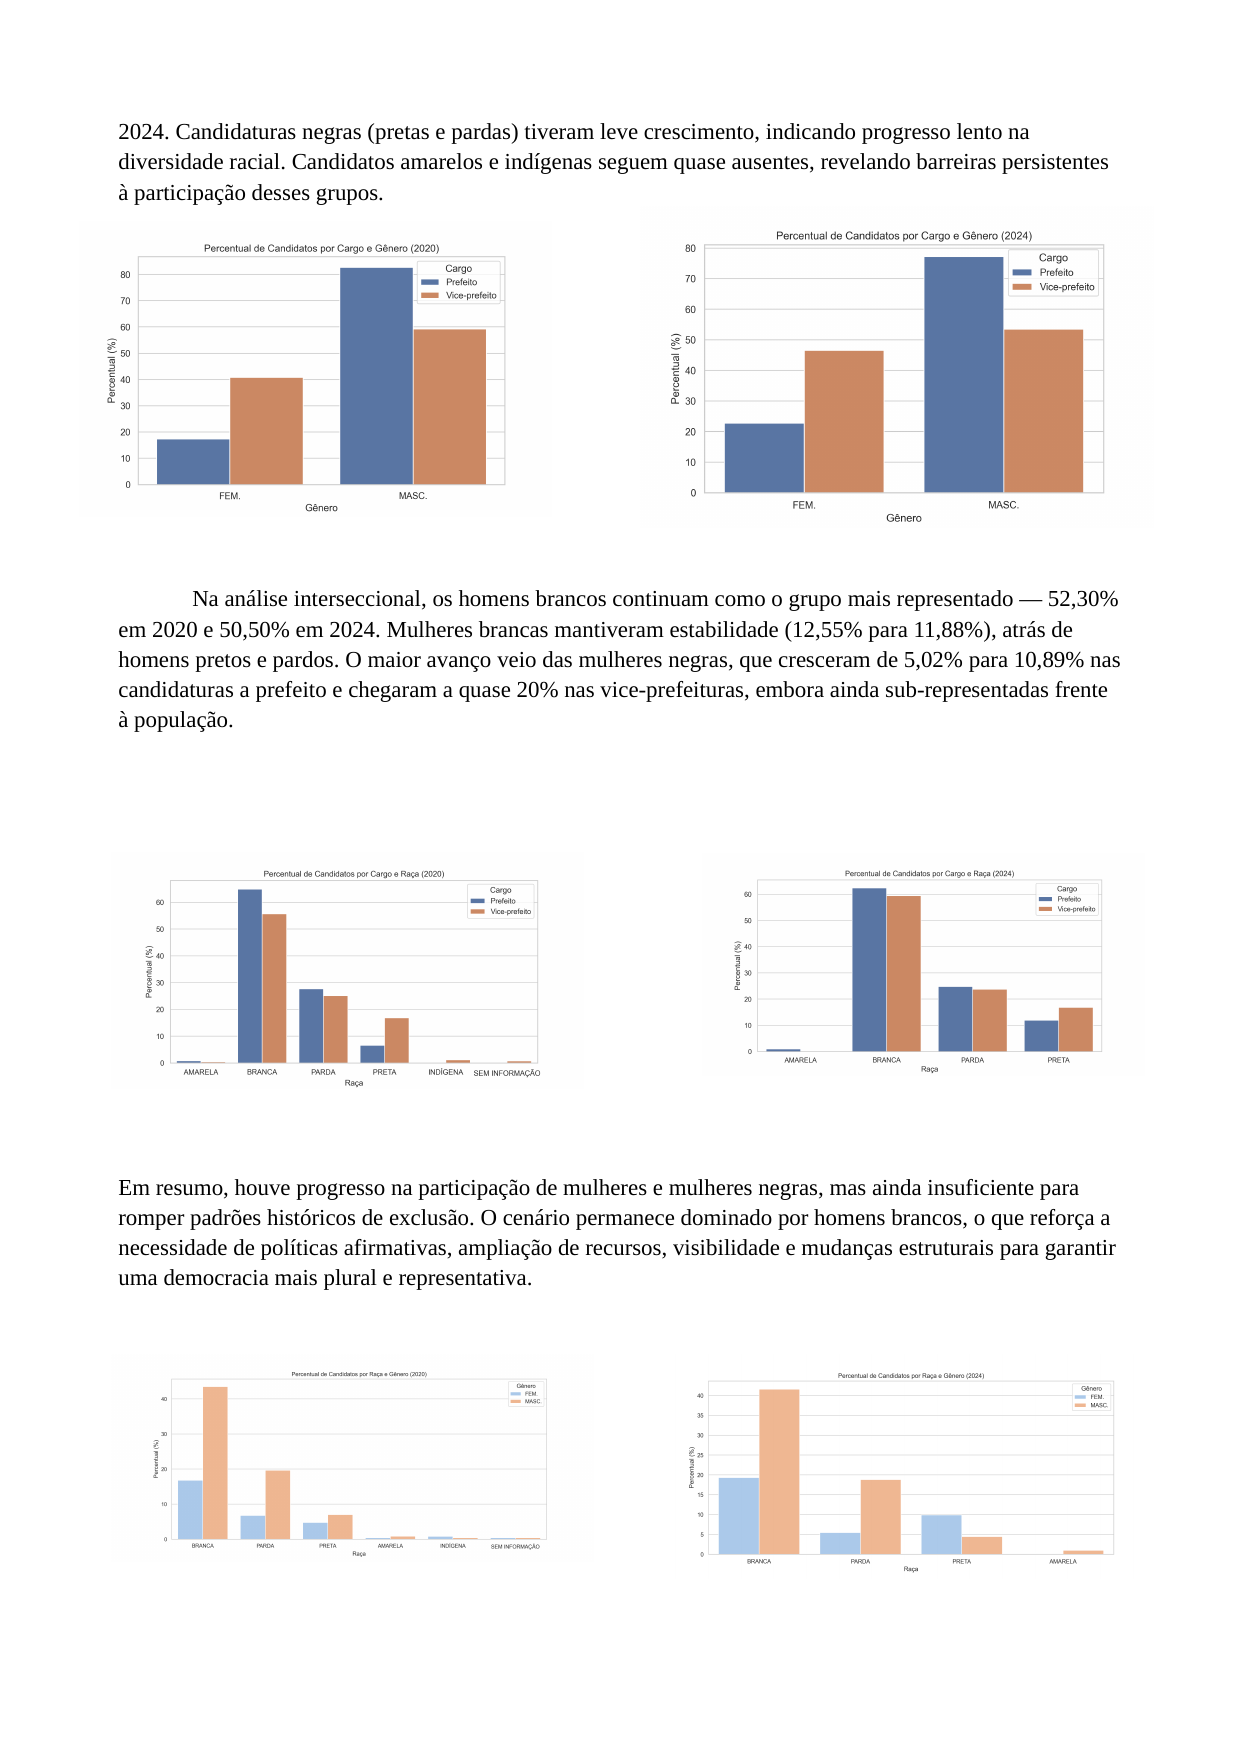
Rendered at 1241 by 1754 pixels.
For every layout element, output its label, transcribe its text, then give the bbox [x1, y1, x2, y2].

text 2024. Candidaturas negras (pretas e pardas) tiveram leve crescimento, indicando progresso lento na diversidade racial. Candidatos amarelos e indígenas seguem quase ausentes, revelando barreiras persistentes à participação desses grupos. [118, 118, 1122, 205]
text Em resumo, houve progresso na participação de mulheres e mulheres negras, mas ainda insuficiente para romper padrões históricos de exclusão. O cenário permanece dominado por homens brancos, o que reforça a necessidade de políticas afirmativas, ampliação de recursos, visibilidade e mudanças estruturais para garantir uma democracia mais plural e representativa. [118, 1143, 1122, 1291]
text Na análise interseccional, os homens brancos continuam como o grupo mais representado — 52,30% em 2020 e 50,50% em 2024. Mulheres brancas mantiveram estabilidade (12,55% para 11,88%), atrás de homens pretos e pardos. O maior avanço veio das mulheres negras, que cresceram de 5,02% para 10,89% nas candidaturas a prefeito e chegaram a quase 20% nas vice-prefeituras, embora ainda sub-representadas frente à população. [118, 585, 1122, 763]
picture [702, 853, 1146, 1076]
picture [643, 1354, 1165, 1579]
picture [111, 1354, 594, 1562]
picture [640, 206, 1154, 528]
picture [111, 852, 584, 1089]
picture [79, 221, 552, 517]
